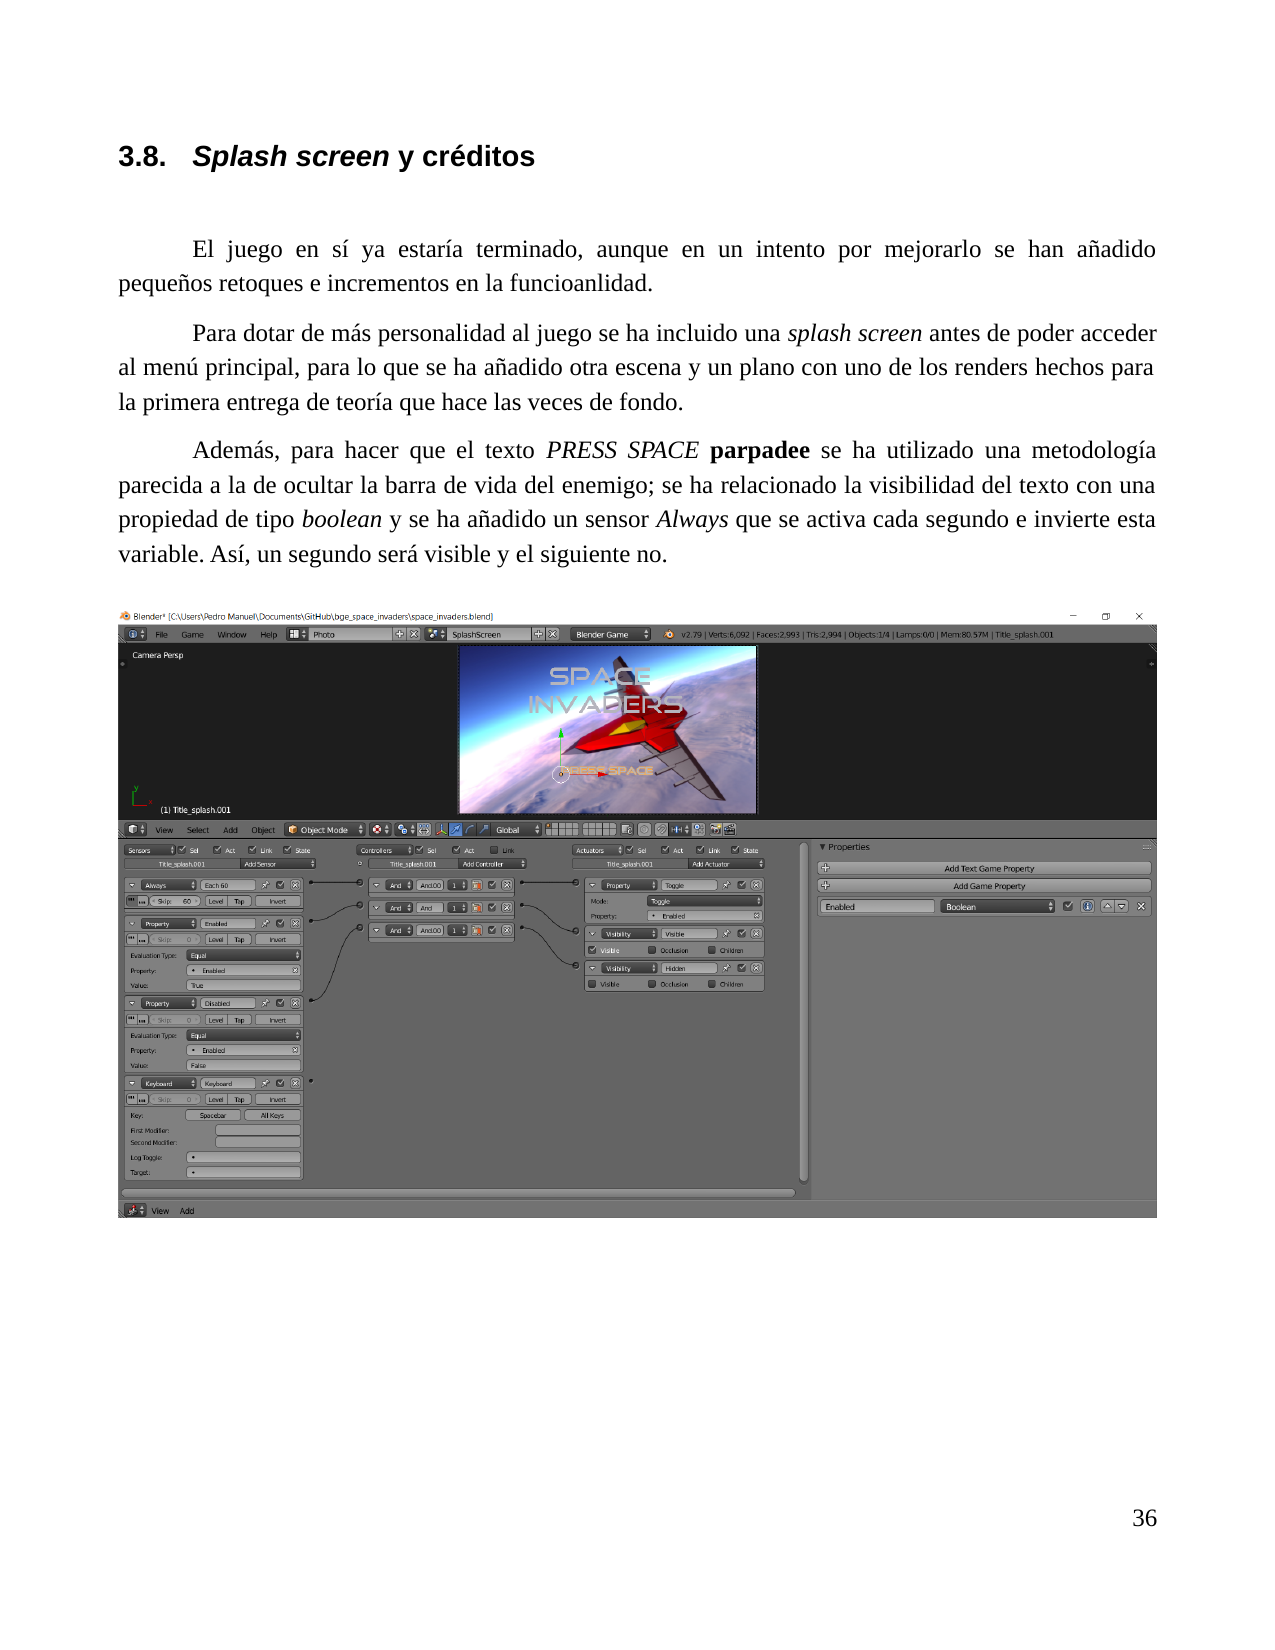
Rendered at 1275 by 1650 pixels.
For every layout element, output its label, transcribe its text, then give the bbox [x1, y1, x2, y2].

picture [118, 608, 1157, 1218]
text Además, para hacer que el texto PRESS SPACE parpadee se ha utilizado una metodología parecida a la de ocultar la barra de vida del enemigo; se ha relacionado la visibilidad del texto con una propiedad de tipo boolean y se ha añadido un sensor Always que se activa cada segundo e invierte esta variable. Así, un segundo será visible y el siguiente no. [118, 436, 1157, 568]
text Para dotar de más personalidad al juego se ha incluido una splash screen antes de poder acceder al menú principal, para lo que se ha añadido otra escena y un plano con uno de los renders hechos para la primera entrega de teoría que hace las veces de fondo. [118, 318, 1157, 415]
text El juego en sí ya estaría terminado, aunque en un intento por mejorarlo se han añadido pequeños retoques e incrementos en la funcioanlidad. [118, 234, 1157, 297]
subtitle 3.8. Splash screen y créditos [118, 139, 1157, 172]
